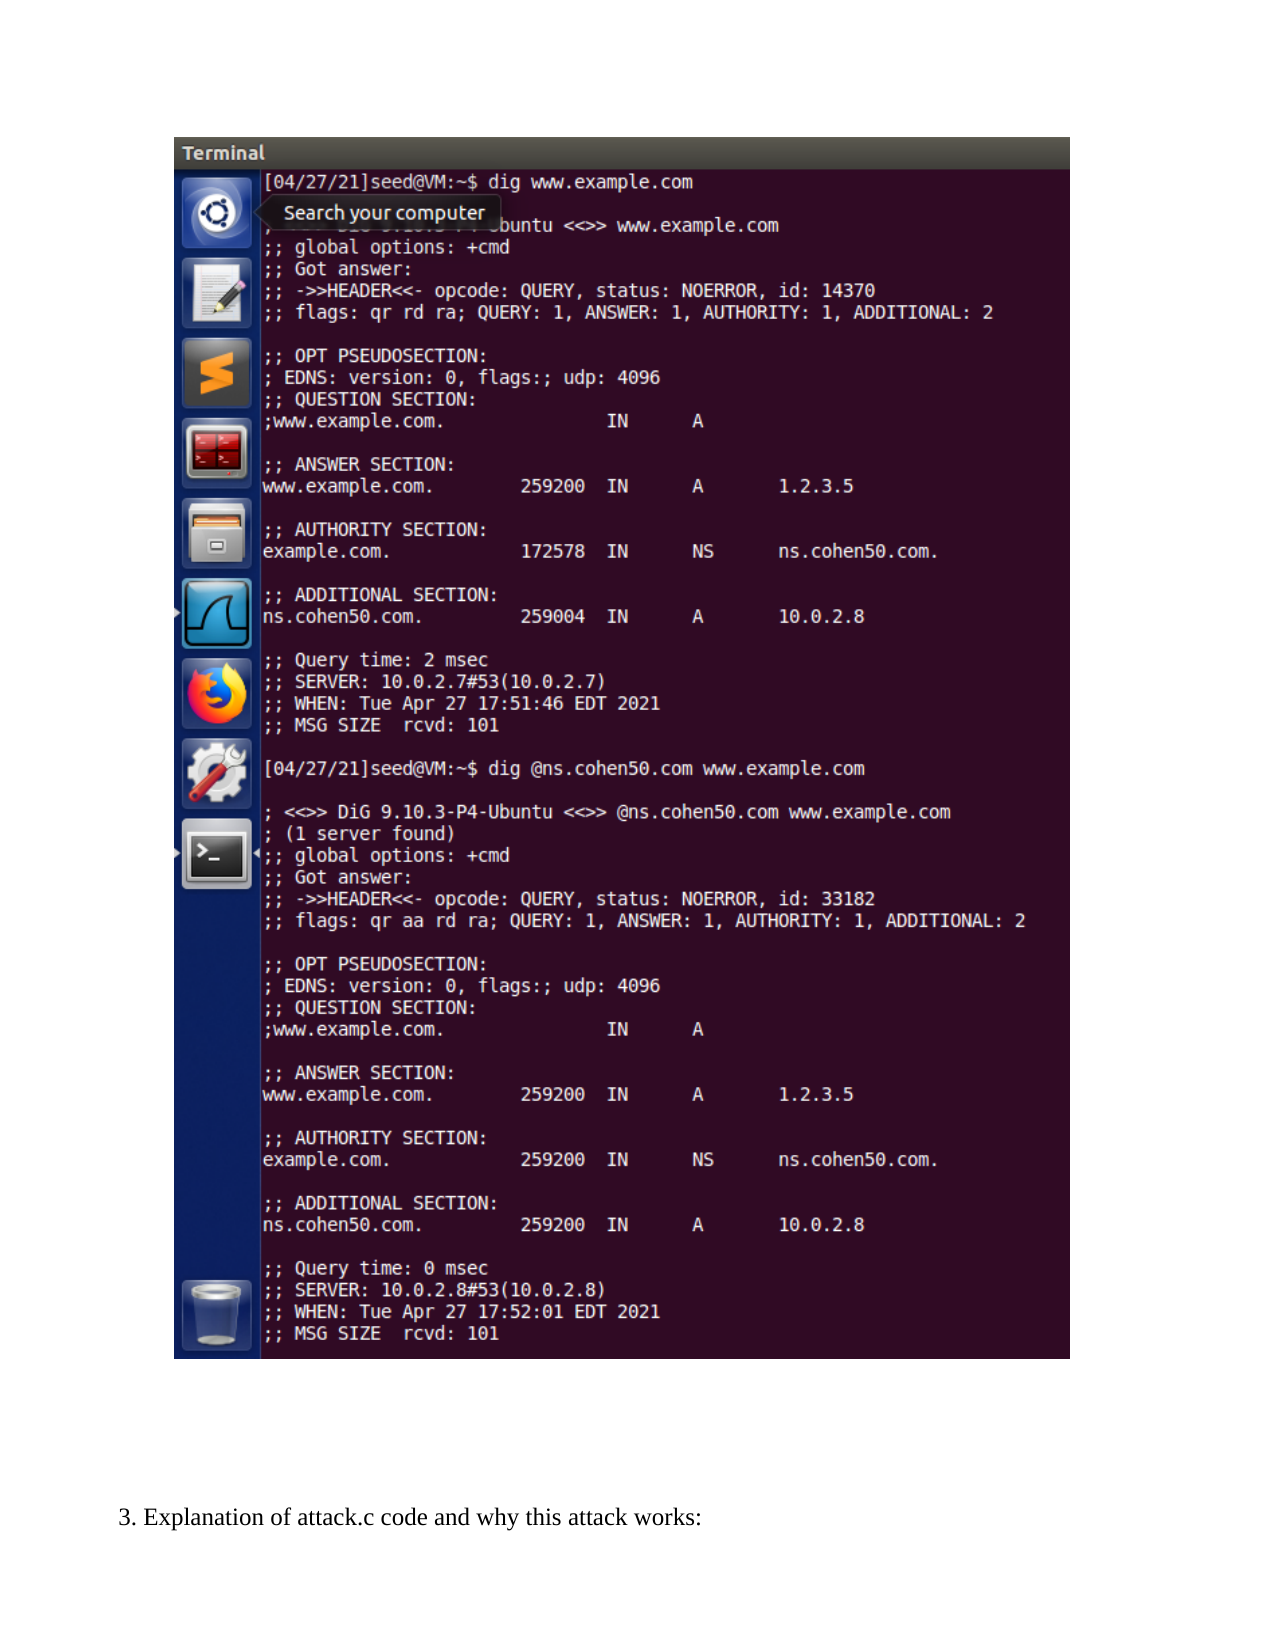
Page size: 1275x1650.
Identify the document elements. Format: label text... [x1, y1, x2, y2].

text 3. Explanation of attack.c code and why this attack works: [118, 1502, 1157, 1531]
